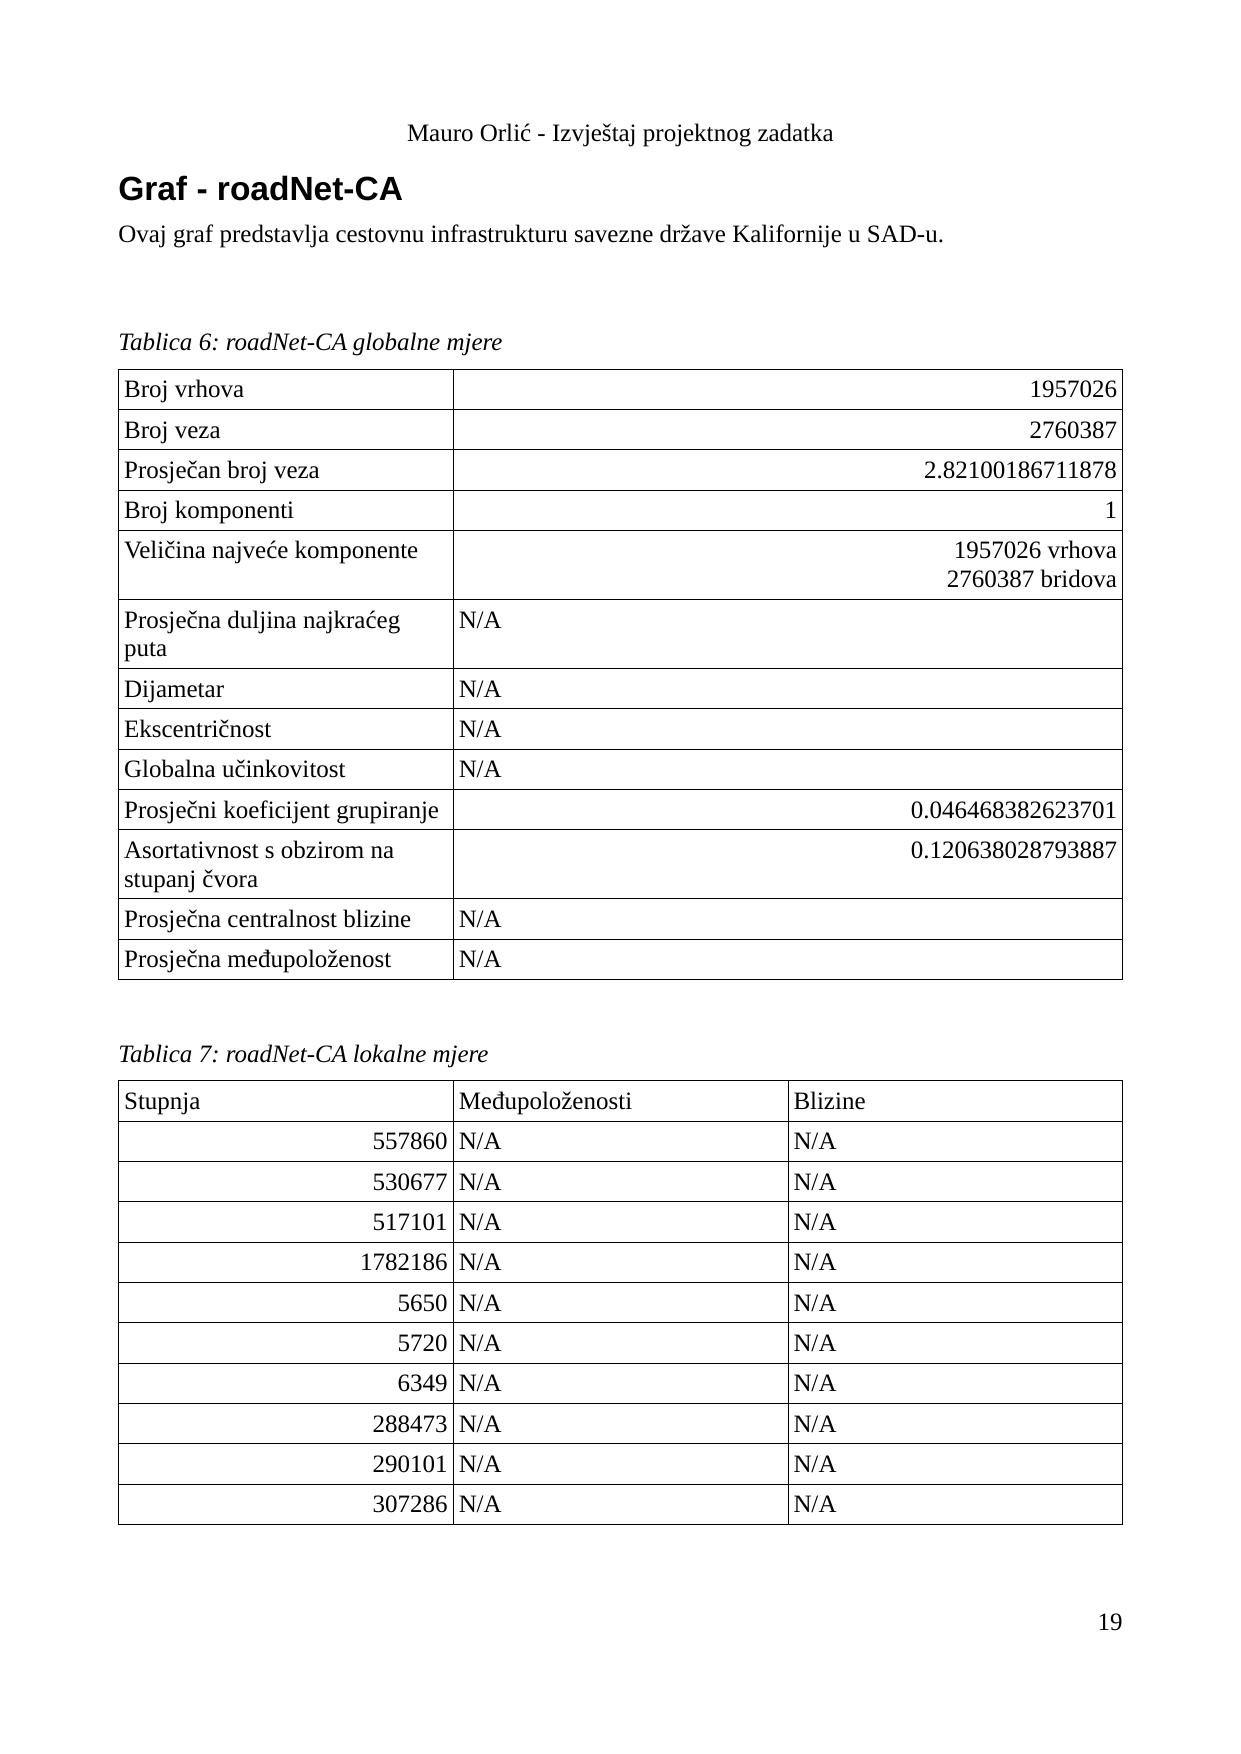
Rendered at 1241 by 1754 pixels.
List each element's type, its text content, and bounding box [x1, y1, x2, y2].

table_cell Prosječan broj veza [119, 450, 453, 489]
table_cell N/A [454, 1283, 788, 1322]
table_cell 2.82100186711878 [454, 450, 1122, 489]
table_cell 1 [454, 491, 1122, 530]
table_cell N/A [789, 1162, 1122, 1201]
table_cell 290101 [119, 1444, 453, 1483]
table_cell Prosječna duljina najkraćeg puta [119, 600, 453, 668]
table_cell 530677 [119, 1162, 453, 1201]
table_cell N/A [454, 1202, 788, 1242]
table_cell 2760387 [454, 410, 1122, 449]
table_cell N/A [454, 709, 1122, 748]
table_cell N/A [789, 1444, 1122, 1483]
table_cell 517101 [119, 1202, 453, 1242]
table_cell Prosječna centralnost blizine [119, 899, 453, 938]
table_header Stupnja [119, 1081, 453, 1121]
table_cell 6349 [119, 1364, 453, 1403]
table_cell N/A [454, 1444, 788, 1483]
table_cell N/A [454, 600, 1122, 668]
subtitle Graf - roadNet-CA [118, 168, 1122, 207]
table_cell N/A [454, 1323, 788, 1362]
table_cell Prosječna međupoloženost [119, 940, 453, 979]
table_cell 307286 [119, 1485, 453, 1524]
table_header Blizine [789, 1081, 1122, 1121]
table_cell N/A [454, 669, 1122, 708]
table_cell N/A [789, 1364, 1122, 1403]
table_cell N/A [789, 1243, 1122, 1282]
table_cell N/A [454, 1243, 788, 1282]
table_header Broj vrhova [119, 370, 453, 409]
table_cell Broj komponenti [119, 491, 453, 530]
table_header 1957026 [454, 370, 1122, 409]
table_cell N/A [454, 899, 1122, 938]
table_cell N/A [454, 940, 1122, 979]
table_cell Globalna učinkovitost [119, 750, 453, 789]
table_cell 1782186 [119, 1243, 453, 1282]
table_cell Prosječni koeficijent grupiranje [119, 790, 453, 829]
table_cell 0.120638028793887 [454, 830, 1122, 898]
table_cell Veličina najveće komponente [119, 531, 453, 599]
table_cell N/A [454, 1404, 788, 1443]
table_cell N/A [454, 1122, 788, 1161]
table_cell 557860 [119, 1122, 453, 1161]
table_cell N/A [789, 1202, 1122, 1242]
table_cell N/A [454, 1364, 788, 1403]
table_cell Broj veza [119, 410, 453, 449]
table_cell Ekscentričnost [119, 709, 453, 748]
table_cell 1957026 vrhova 2760387 bridova [454, 531, 1122, 599]
table_cell N/A [789, 1404, 1122, 1443]
text Tablica 6: roadNet-CA globalne mjere [118, 327, 1122, 356]
table_cell Dijametar [119, 669, 453, 708]
table_cell N/A [789, 1323, 1122, 1362]
table_cell 5720 [119, 1323, 453, 1362]
table_cell N/A [454, 750, 1122, 789]
table_cell N/A [789, 1122, 1122, 1161]
table_header Međupoloženosti [454, 1081, 788, 1121]
table_cell 5650 [119, 1283, 453, 1322]
text Ovaj graf predstavlja cestovnu infrastrukturu savezne države Kalifornije u SAD-u. [118, 219, 1122, 248]
table_cell 288473 [119, 1404, 453, 1443]
table_cell N/A [454, 1162, 788, 1201]
text Tablica 7: roadNet-CA lokalne mjere [118, 1039, 1122, 1068]
table_cell N/A [789, 1283, 1122, 1322]
table_cell N/A [454, 1485, 788, 1524]
table_cell Asortativnost s obzirom na stupanj čvora [119, 830, 453, 898]
table_cell 0.046468382623701 [454, 790, 1122, 829]
table_cell N/A [789, 1485, 1122, 1524]
